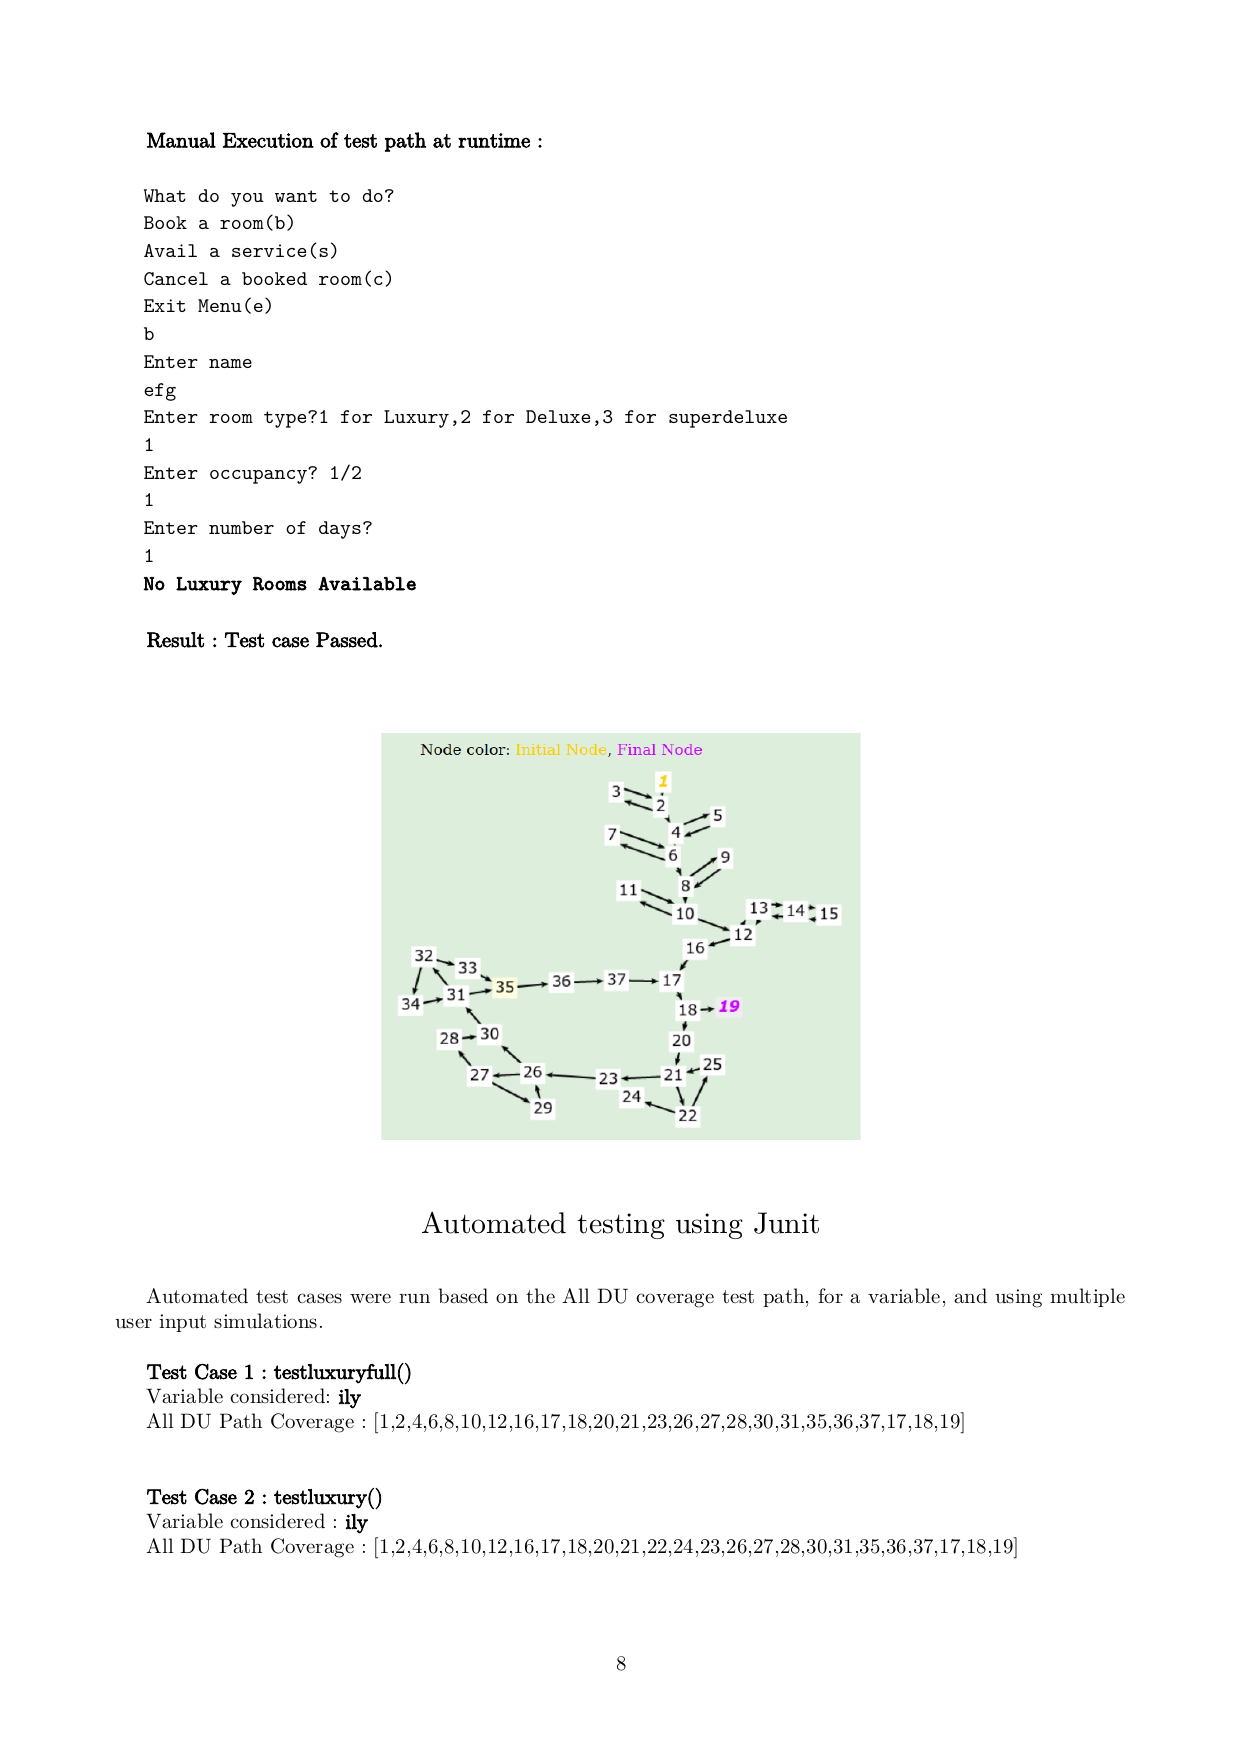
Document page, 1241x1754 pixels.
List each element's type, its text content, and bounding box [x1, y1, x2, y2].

text Book a room(b) [143, 208, 1127, 236]
text 1 [143, 486, 1127, 513]
text Cancel a booked room(c) [143, 264, 1127, 292]
text Automated test cases were run based on the All DU coverage test path, for a variable, and using multiple user input simulations. [115, 1283, 1127, 1333]
text Variable considered : ily [115, 1508, 1127, 1533]
text Manual Execution of test path at runtime : [115, 126, 1127, 151]
picture [381, 733, 861, 1140]
text Test Case 2 : testluxury() [115, 1483, 1127, 1508]
text Enter room type?1 for Luxury,2 for Deluxe,3 for superdeluxe [143, 402, 1127, 430]
text Test Case 1 : testluxuryfull() [115, 1358, 1127, 1383]
text All DU Path Coverage : [1,2,4,6,8,10,12,16,17,18,20,21,23,26,27,28,30,31,35,36,37,17,18,19] [115, 1408, 1127, 1433]
text Result : Test case Passed. [115, 626, 1127, 651]
text Exit Menu(e) [143, 292, 1127, 319]
text Enter number of days? [143, 513, 1127, 541]
subtitle Automated testing using Junit [115, 1203, 1127, 1239]
text b [143, 319, 1127, 347]
text efg [143, 375, 1127, 402]
text 1 [143, 430, 1127, 458]
text Enter occupancy? 1/2 [143, 458, 1127, 486]
text What do you want to do? [143, 181, 1127, 208]
text 1 [143, 541, 1127, 569]
text Variable considered: ily [115, 1383, 1127, 1408]
text No Luxury Rooms Available [143, 569, 1127, 596]
text Enter name [143, 347, 1127, 375]
text All DU Path Coverage : [1,2,4,6,8,10,12,16,17,18,20,21,22,24,23,26,27,28,30,31,35,36,37,17,18,19] [115, 1533, 1127, 1558]
text Avail a service(s) [143, 236, 1127, 264]
